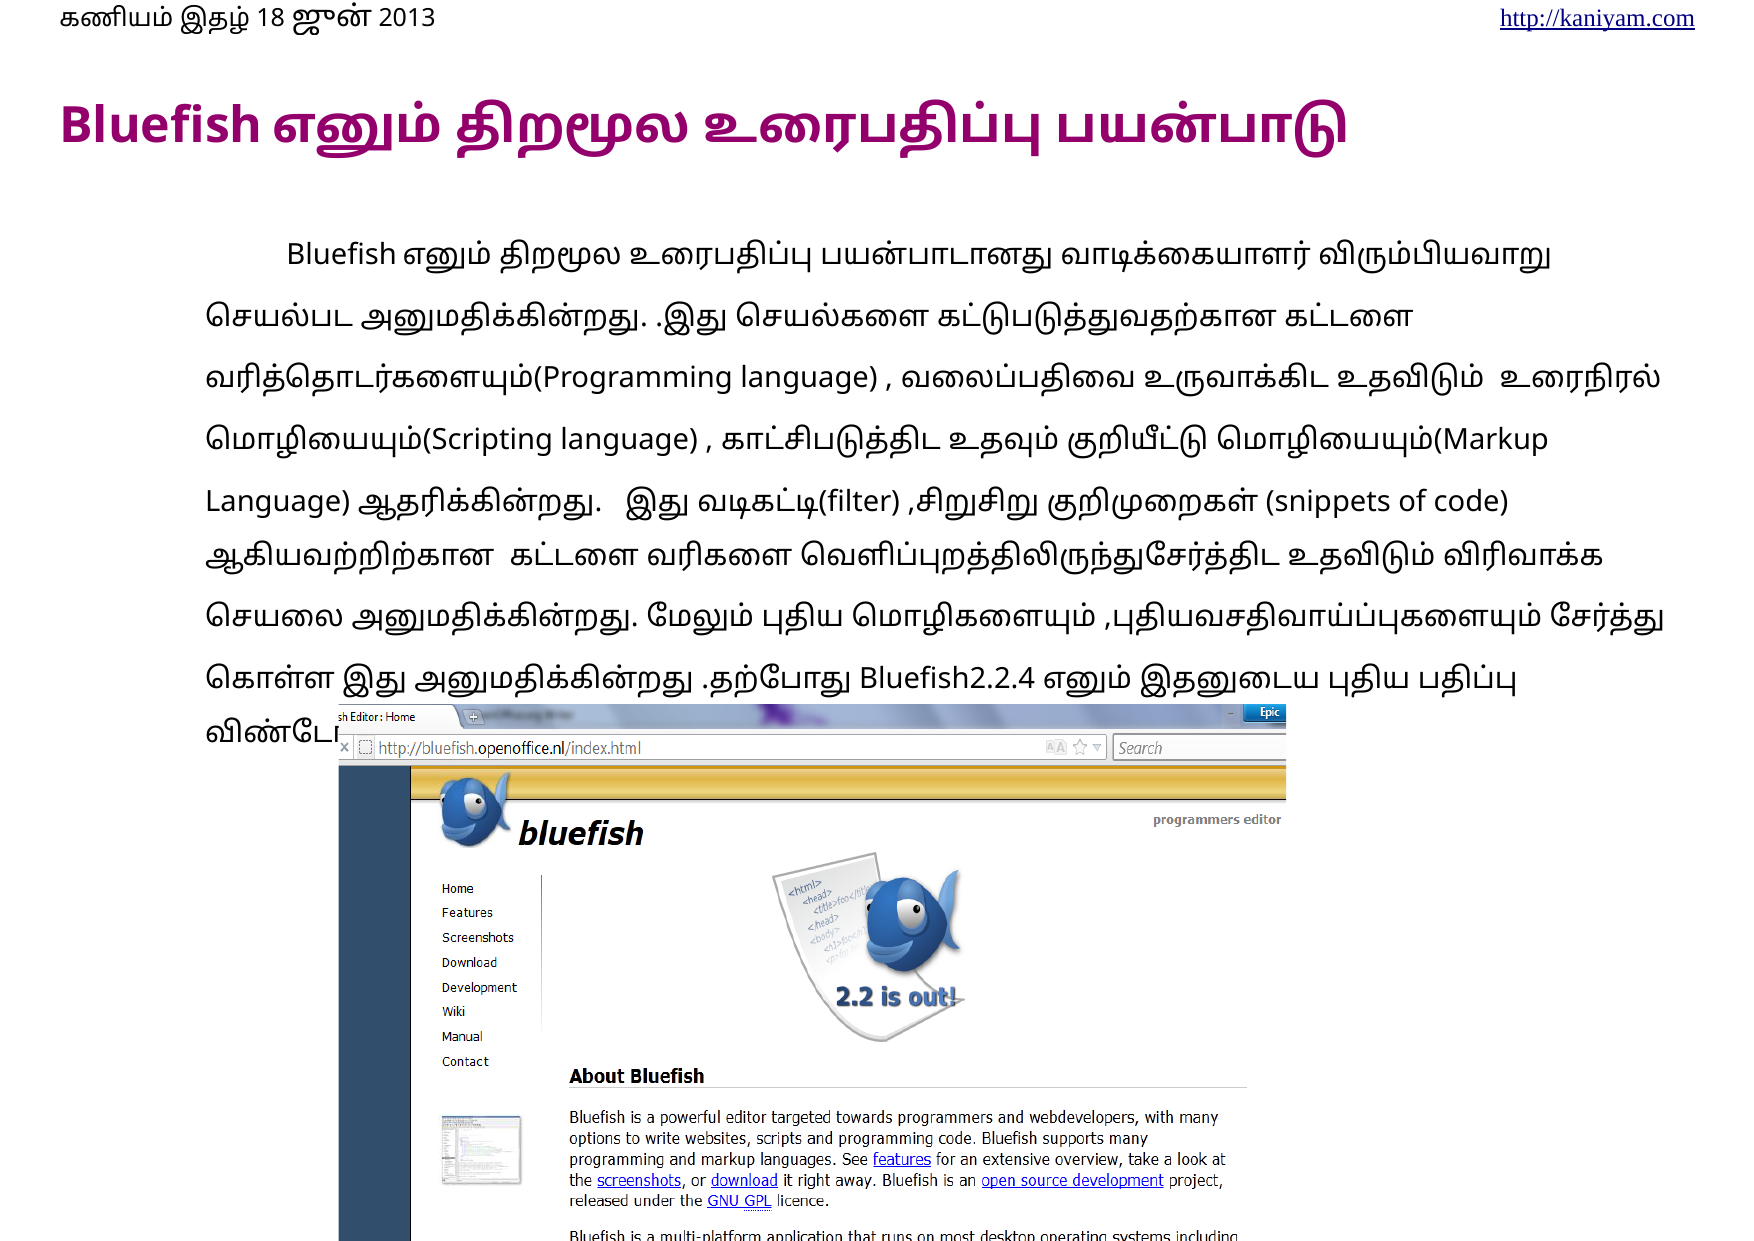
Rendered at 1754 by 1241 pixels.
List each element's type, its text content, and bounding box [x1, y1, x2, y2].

text Bluefishஎனும் திறமூல உரைபதிப்பு பயன்பாடானது வாடிக்கையாளர் விரும்பியவாறு செயல்பட அனுமதிக்கின்றது. .இது செயல்களை கட்டுபடுத்துவதற்கான கட்டளை வரித்தொடர்களையும்(Programming language) , வலைப்பதிவை உருவாக்கிட உதவிடும் உரைநிரல் மொழியையும்(Scripting language) , காட்சிபடுத்திட உதவும் குறியீட்டு மொழியையும்(Markup Language) ஆதரிக்கின்றது. இது வடிகட்டி(filter) ,சிறுசிறு குறிமுறைகள் (snippets of code) ஆகியவற்றிற்கான கட்டளை வரிகளை வெளிப்புறத்திலிருந்துசேர்த்திட உதவிடும் விரிவாக்க செயலை அனுமதிக்கின்றது. மேலும் புதிய மொழிகளையும் ,புதியவசதிவாய்ப்புகளையும் சேர்த்து கொள்ள இது அனுமதிக்கின்றது .தற்போது Bluefish2.2.4 எனும் இதனுடைய புதிய பதிப்பு விண்டோவில் செயல்படுமாறு வெளியிடபட்டுள்ளது [205, 233, 1695, 753]
subtitle Bluefishஎனும் திறமூல உரைபதிப்பு பயன்பாடு [59, 89, 1695, 161]
picture [338, 704, 1287, 1241]
